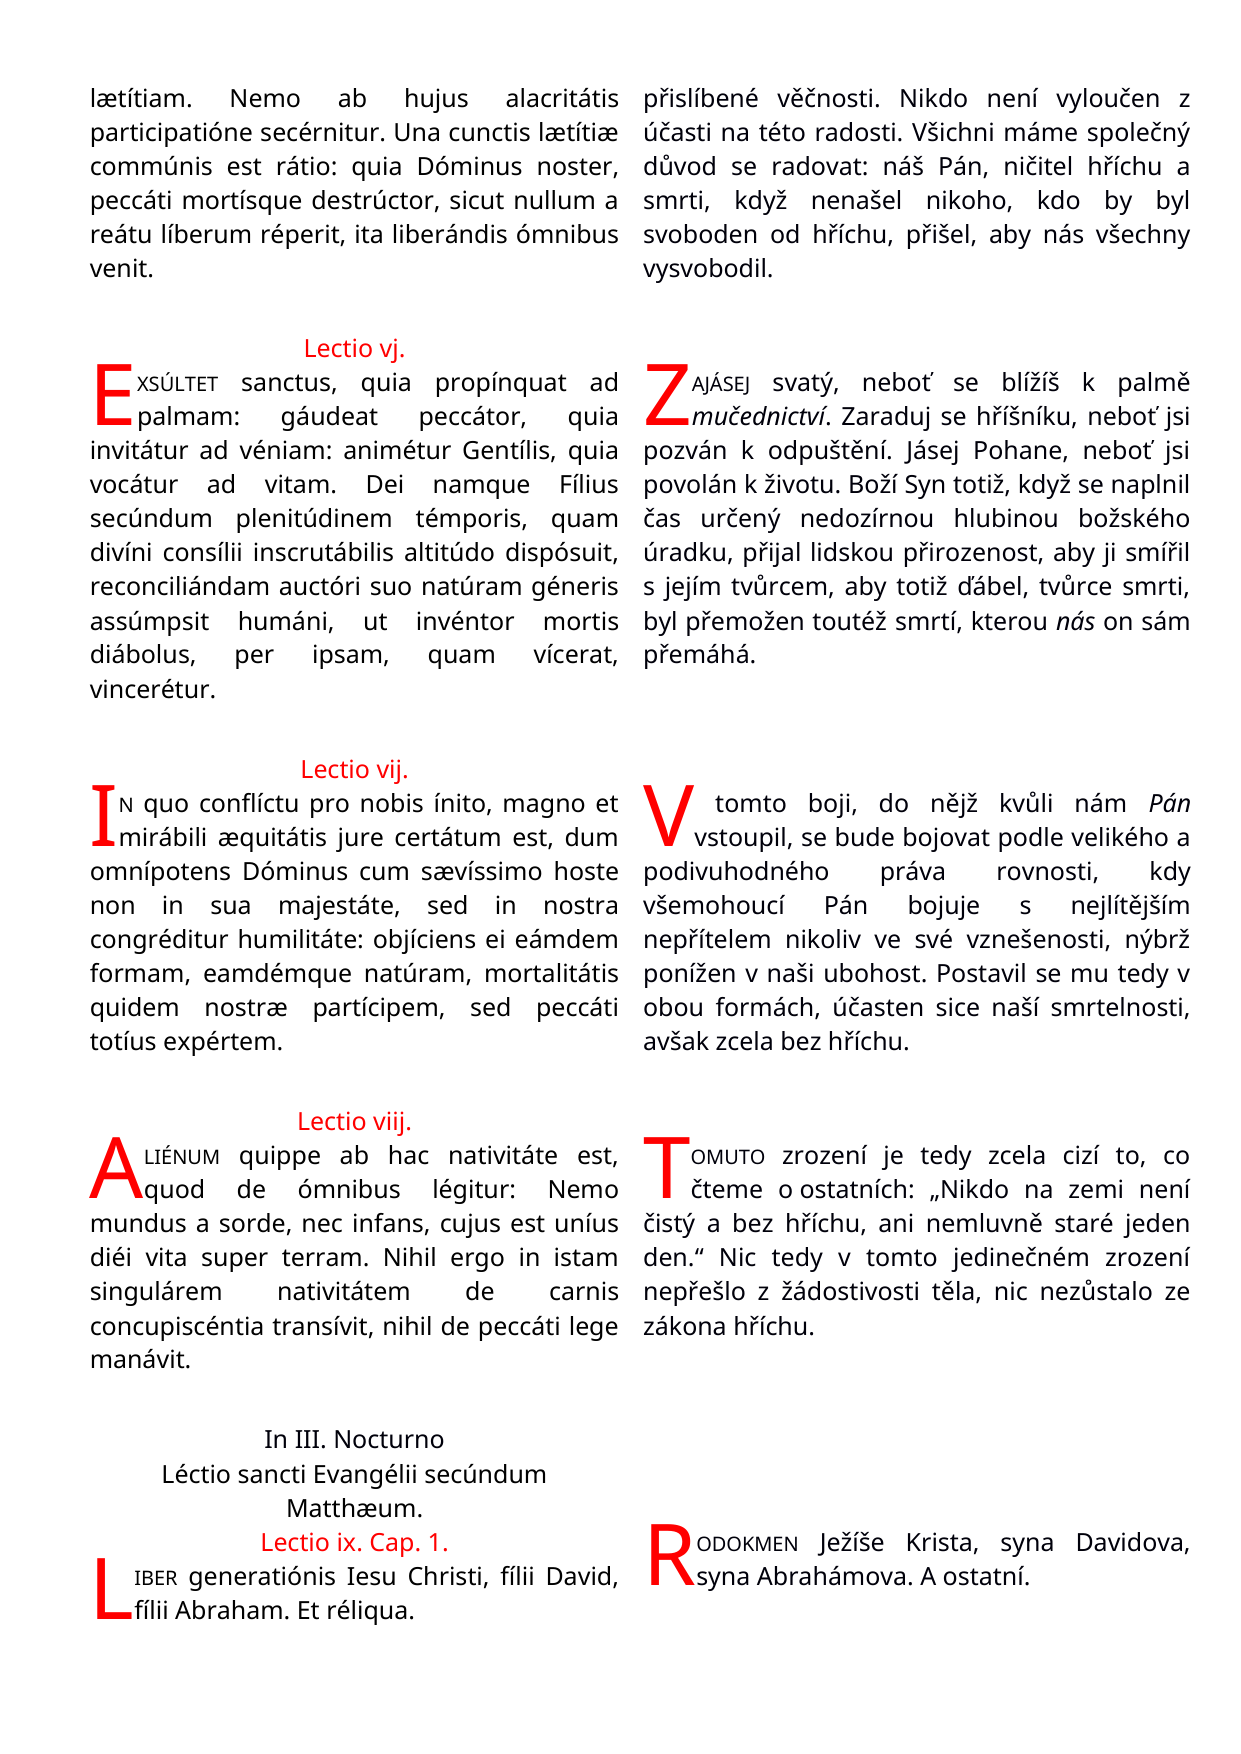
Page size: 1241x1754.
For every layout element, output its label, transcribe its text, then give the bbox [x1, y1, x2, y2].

table_cell Zajásej svatý, neboť se blížíš k palmě mučednictví. Zaraduj se hříšníku, neboť jsi pozván k odpuštění. Jásej Pohane, neboť jsi povolán k životu. Boží Syn totiž, když se naplnil čas určený nedozírnou hlubinou božského úradku, přijal lidskou přirozenost, aby ji smířil s jejím tvůrcem, aby totiž ďábel, tvůrce smrti, byl přemožen toutéž smrtí, kterou nás on sám přemáhá. [631, 325, 1203, 745]
table_cell Lectio vj. Exsúltet sanctus, quia propínquat ad palmam: gáudeat peccátor, quia invitátur ad véniam: animétur Gentílis, quia vocátur ad vitam. Dei namque Fílius secúndum plenitúdinem témporis, quam divíni consílii inscrutábilis altitúdo dispósuit, reconciliándam auctóri suo natúram géneris assúmpsit humáni, ut invéntor mortis diábolus, per ipsam, quam vícerat, vincerétur. [78, 325, 631, 745]
table_cell Rodokmen Ježíše Krista, syna Davidova, syna Abrahámova. A ostatní. U Isajáše čteme: „Kdo vypoví jeho původ?“ Nemysleme si však, že Evangelista je ve takovém sporu s Prorokem, že to, co jeden považoval za nemožné vypovědět, druhý hned počal vyprávět: u Proroka je totiž řeč o zrodu božství, v Evangeliu o vtělení. Evangelista počal od tělesnosti, abychom se skrze člověka učili znáti Boha. [631, 1416, 1203, 1667]
table_cell Lectio vij. In quo conflíctu pro nobis ínito, magno et mirábili æquitátis jure certátum est, dum omnípotens Dóminus cum sævíssimo hoste non in sua majestáte, sed in nostra congréditur humilitáte: objíciens ei eámdem formam, eamdémque natúram, mortalitátis quidem nostræ partícipem, sed peccáti totíus expértem. [78, 745, 631, 1098]
table_cell In II. Nocturno Sermo sancti Leónis Papæ. Sermo 1 de Nativitáte Domini. Lectio v. Salvátor noster, dilectíssimi, hódie natus est: gaudeámus. Neque enim fas est locum esse tristítiæ, ubi natális est vitæ: quæ, consúmpto mortalitátis timóre, nobis íngerit de promíssa æternitáte lætítiam. Nemo ab hujus alacritátis participatióne secérnitur. Una cunctis lætítiæ commúnis est rátio: quia Dóminus noster, peccáti mortísque destrúctor, sicut nullum a reátu líberum réperit, ita liberándis ómnibus venit. [78, 74, 631, 325]
table_cell In III. Nocturno Léctio sancti Evangélii secúndum Matthæum. Lectio ix. Cap. 1. Liber generatiónis Iesu Christi, fílii David, fílii Abraham. Et réliqua. Homilía sancti Hierónymi Presbyteri. Lib. 1. Comment. in Matthæum. In Isaía légimus: Generatiónem ejus quis enarrábit? Non ergo putémus Evange­lístam Prophétæ esse contrárium, ut quod ille impossíbile dixit effátu, hic narráre incípiat: quia ibi de generatióne divinitátis, hic de Incarnatióne est dictum. A carnálibus autem cœpit, ut per hóminem, Deum díscere incipiámus. [78, 1416, 631, 1667]
table_cell Lectio viij. Aliénum quippe ab hac nativitáte est, quod de ómnibus légitur: Nemo mundus a sorde, nec infans, cujus est uníus diéi vita super terram. Nihil ergo in istam singulárem nativitátem de carnis concupiscéntia transívit, nihil de peccáti lege manávit. [78, 1098, 631, 1416]
table_cell Spasitel náš, moji nejmilejší, se dnes narodil: Radujme se! Ani se nesluší poddávat se smutku dnes, v den, kdy se zrodil život. Tento život, když zvítězil nad strachem smrtelnosti, přinesl nám radost z přislíbené věčnosti. Nikdo není vyloučen z účasti na této radosti. Všichni máme společný důvod se radovat: náš Pán, ničitel hříchu a smrti, když nenašel nikoho, kdo by byl svoboden od hříchu, přišel, aby nás všechny vysvobodil. [631, 74, 1203, 325]
table_cell Tomuto zrození je tedy zcela cizí to, co čteme o ostatních: „Nikdo na zemi není čistý a bez hříchu, ani nemluvně staré jeden den.“ Nic tedy v tomto jedinečném zrození nepřešlo z žádostivosti těla, nic nezůstalo ze zákona hříchu. [631, 1098, 1203, 1416]
table_cell V tomto boji, do nějž kvůli nám Pán vstoupil, se bude bojovat podle velikého a podivuhodného práva rovnosti, kdy všemohoucí Pán bojuje s nejlítějším nepřítelem nikoliv ve své vznešenosti, nýbrž ponížen v naši ubohost. Postavil se mu tedy v obou formách, účasten sice naší smrtelnosti, avšak zcela bez hříchu. [631, 745, 1203, 1098]
